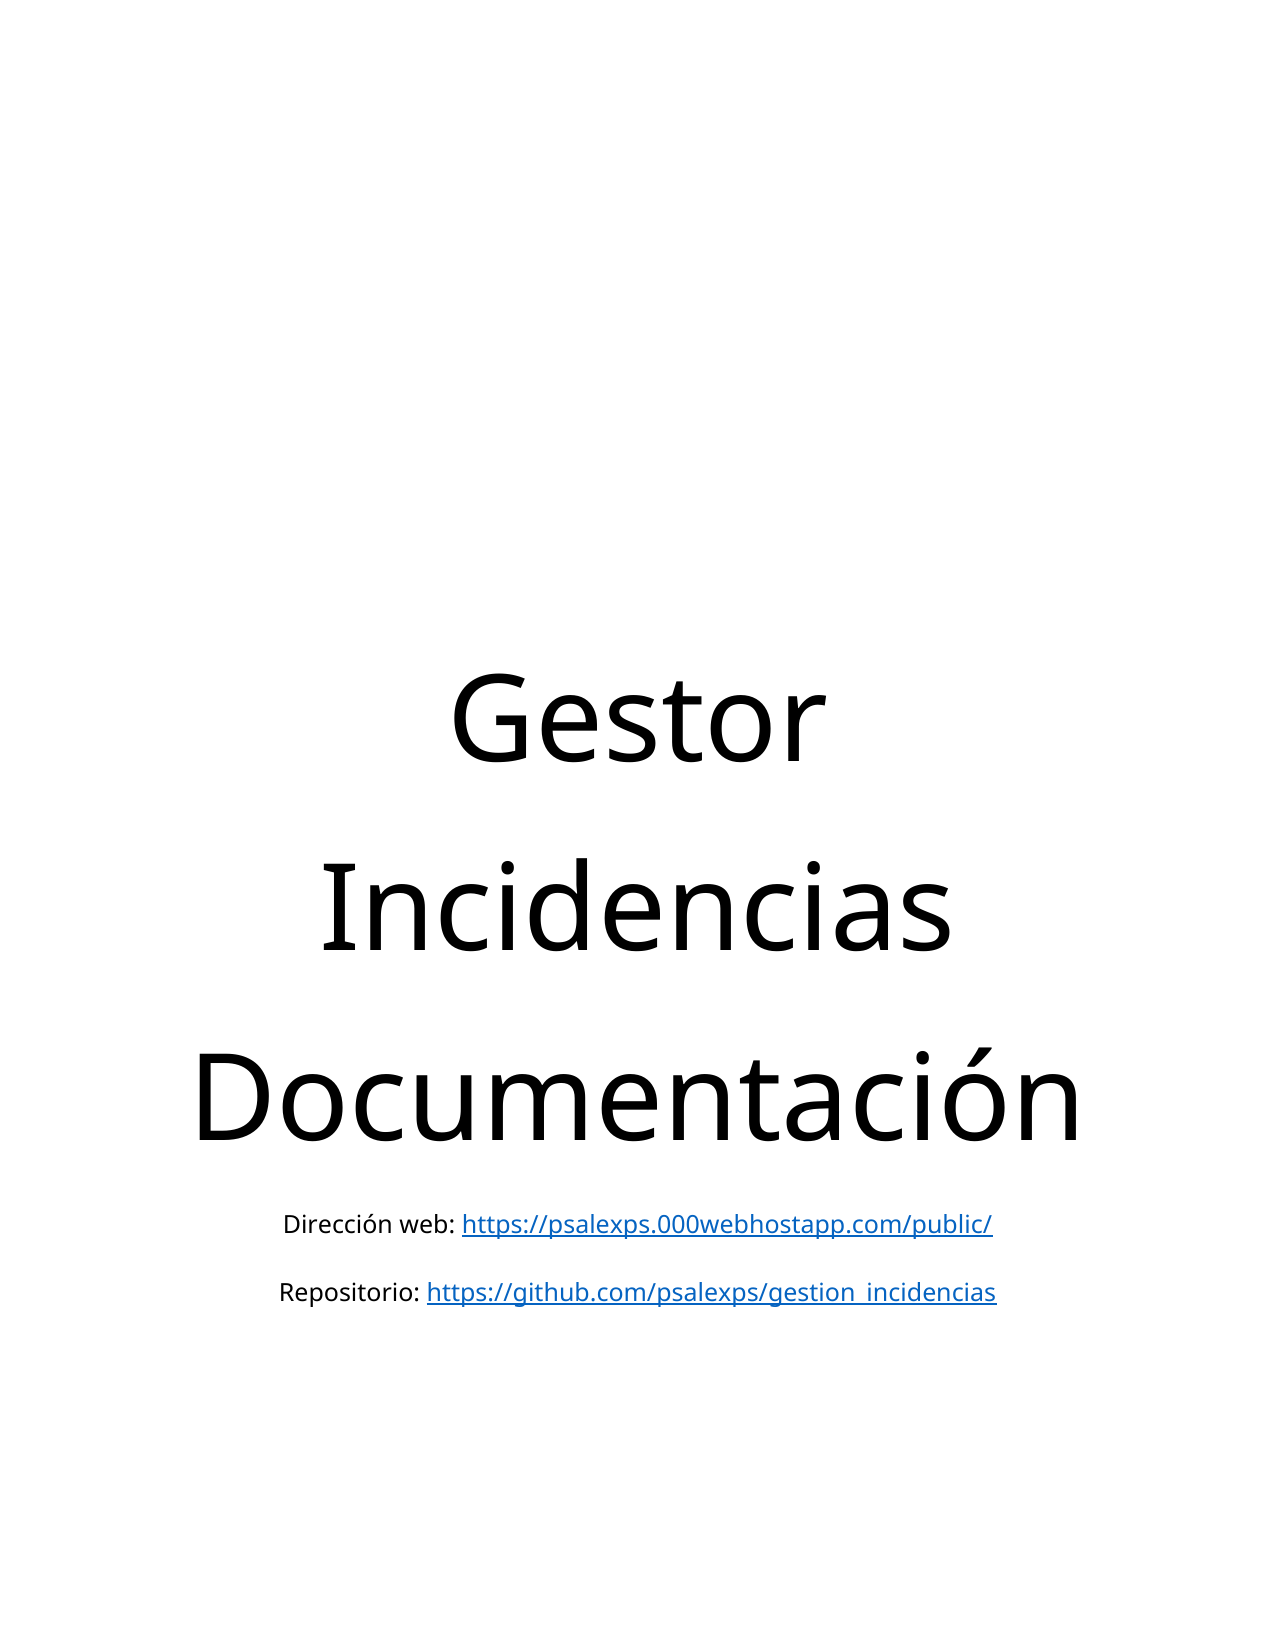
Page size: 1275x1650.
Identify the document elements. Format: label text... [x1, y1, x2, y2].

text Dirección web: https://psalexps.000webhostapp.com/public/ [150, 1206, 1125, 1240]
title Gestor Incidencias Documentación [150, 632, 1125, 1175]
text Repositorio: https://github.com/psalexps/gestion_incidencias [150, 1274, 1125, 1308]
